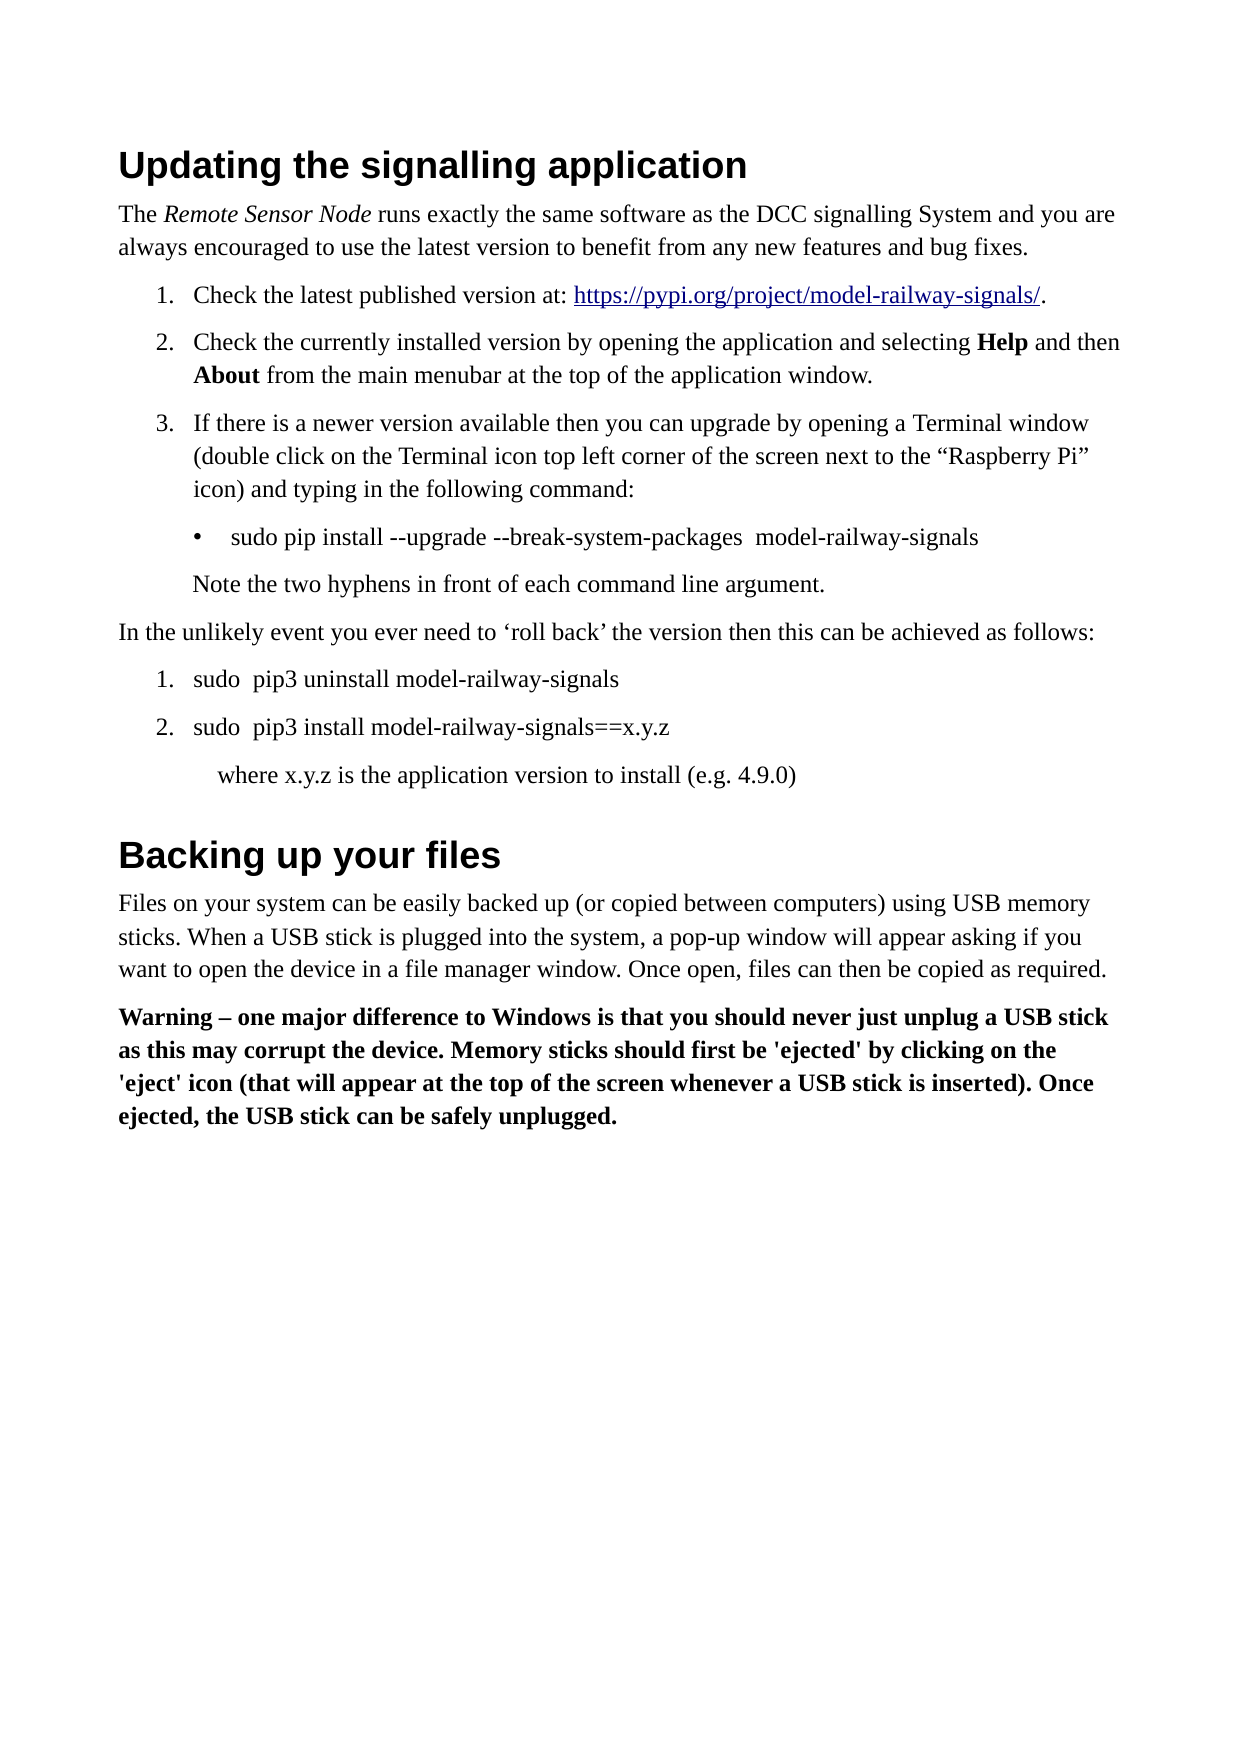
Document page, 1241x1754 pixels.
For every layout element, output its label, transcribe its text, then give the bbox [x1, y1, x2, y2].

text The Remote Sensor Node runs exactly the same software as the DCC signalling System and you are always encouraged to use the latest version to benefit from any new features and bug fixes. [118, 199, 1122, 261]
list sudo pip install --upgrade --break-system-packages model-railway-signals [193, 522, 1122, 551]
subtitle Backing up your files [118, 832, 1122, 876]
list sudo pip3 install model-railway-signals==x.y.z [156, 712, 1122, 741]
text In the unlikely event you ever need to ‘roll back’ the version then this can be achieved as follows: [118, 617, 1122, 646]
text Warning – one major difference to Windows is that you should never just unplug a USB stick as this may corrupt the device. Memory sticks should first be 'ejected' by clicking on the 'eject' icon (that will appear at the top of the screen whenever a USB stick is inserted). Once ejected, the USB stick can be safely unplugged. [118, 1002, 1122, 1130]
text Note the two hyphens in front of each command line argument. [192, 569, 1122, 598]
list If there is a newer version available then you can upgrade by opening a Terminal window (double click on the Terminal icon top left corner of the screen next to the “Raspberry Pi” icon) and typing in the following command: [156, 408, 1122, 503]
list Check the currently installed version by opening the application and selecting Help and then About from the main menubar at the top of the application window. [156, 327, 1122, 389]
list Check the latest published version at: https://pypi.org/project/model-railway-signals/. [156, 280, 1122, 309]
list sudo pip3 uninstall model-railway-signals [156, 664, 1122, 693]
subtitle Updating the signalling application [118, 143, 1122, 187]
text where x.y.z is the application version to install (e.g. 4.9.0) [118, 760, 1122, 788]
text Files on your system can be easily backed up (or copied between computers) using USB memory sticks. When a USB stick is plugged into the system, a pop-up window will appear asking if you want to open the device in a file manager window. Once open, files can then be copied as required. [118, 888, 1122, 983]
